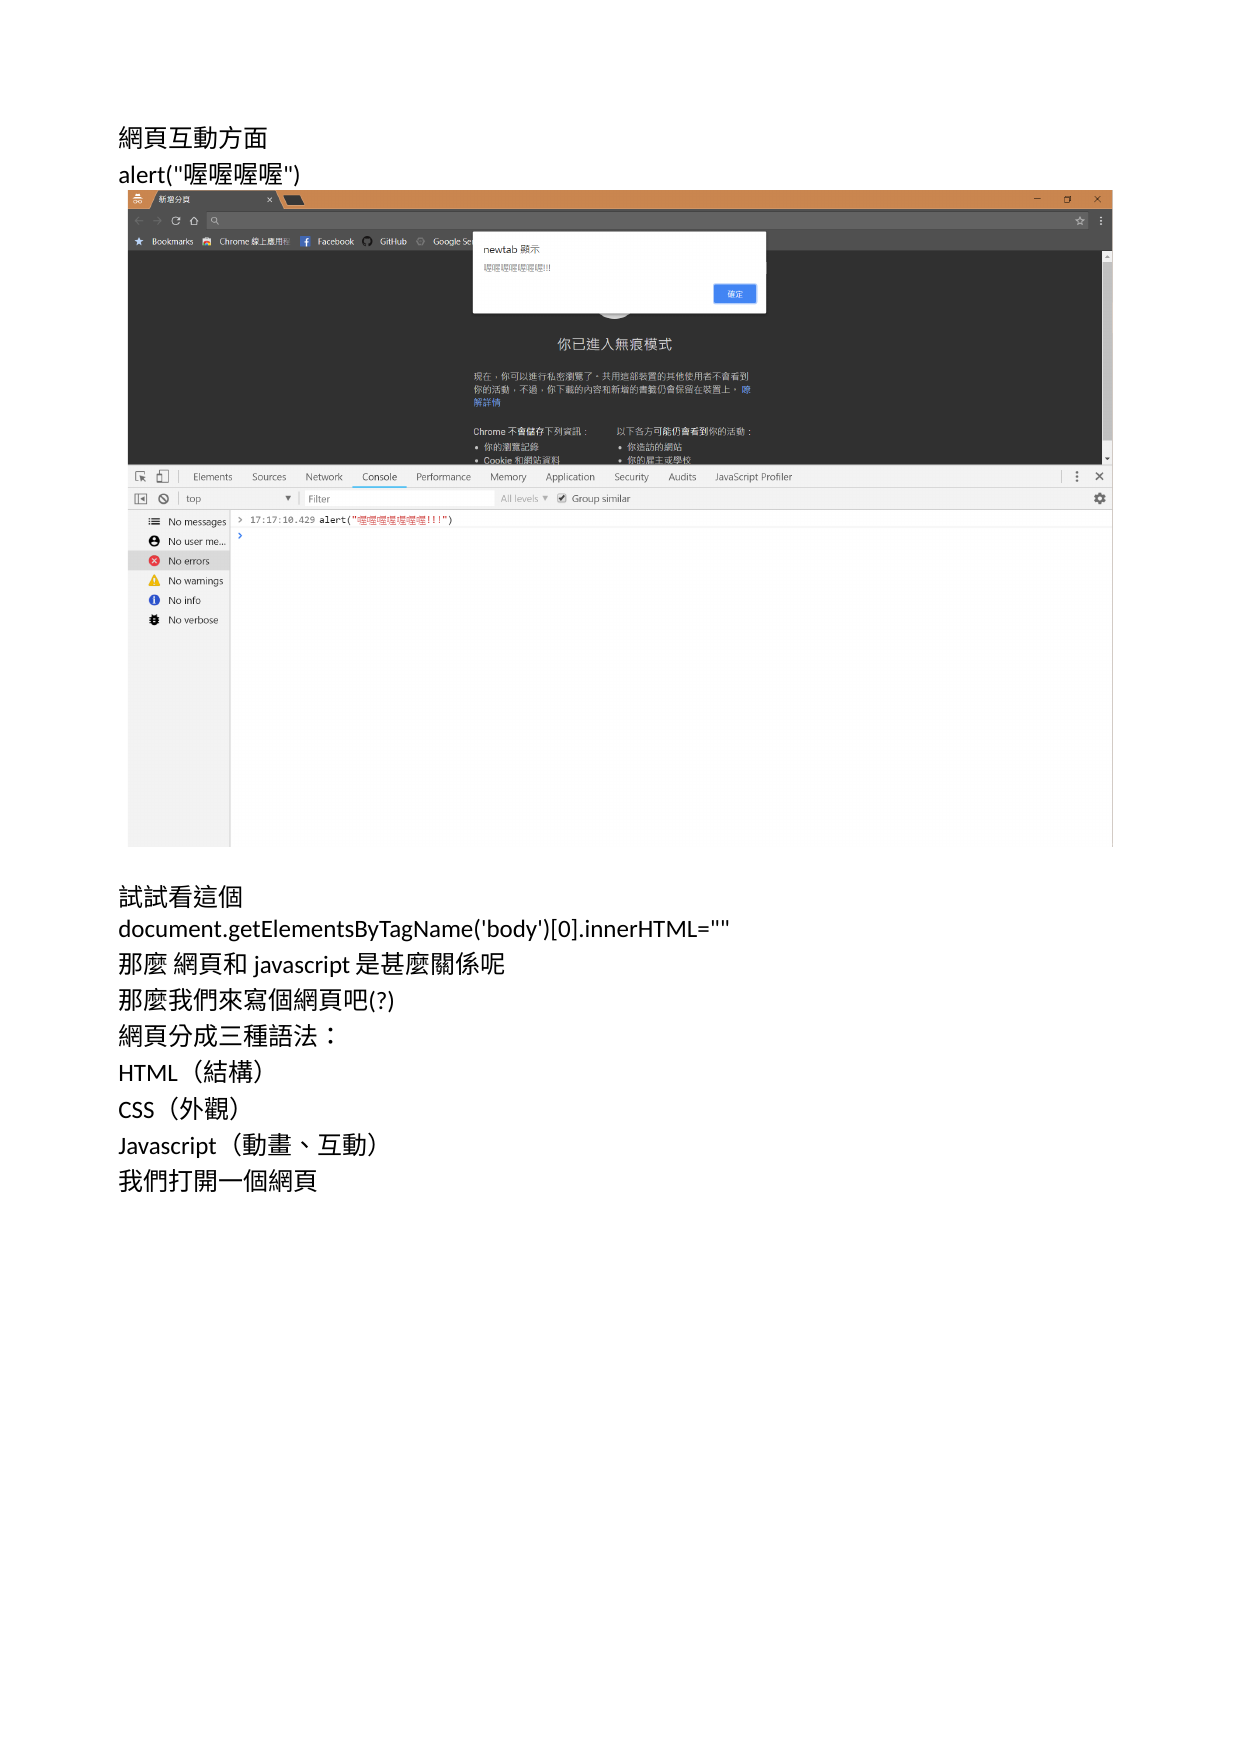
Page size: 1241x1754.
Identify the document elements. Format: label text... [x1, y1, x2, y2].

text CSS（外觀） [118, 1089, 1122, 1125]
text HTML（結構） [118, 1053, 1122, 1089]
text document.getElementsByTagName('body')[0].innerHTML="" [118, 913, 1122, 944]
text 那麼 網頁和javascript是甚麼關係呢 [118, 944, 1122, 980]
text Javascript（動畫、互動） [118, 1125, 1122, 1162]
text 網頁分成三種語法： [118, 1017, 1122, 1053]
picture [127, 190, 1113, 847]
text 網頁互動方面 [118, 118, 1122, 154]
text 試試看這個 [118, 877, 1122, 913]
text alert("喔喔喔喔") [118, 154, 1122, 191]
text 那麼我們來寫個網頁吧(?) [118, 980, 1122, 1017]
text 我們打開一個網頁 [118, 1162, 1122, 1198]
